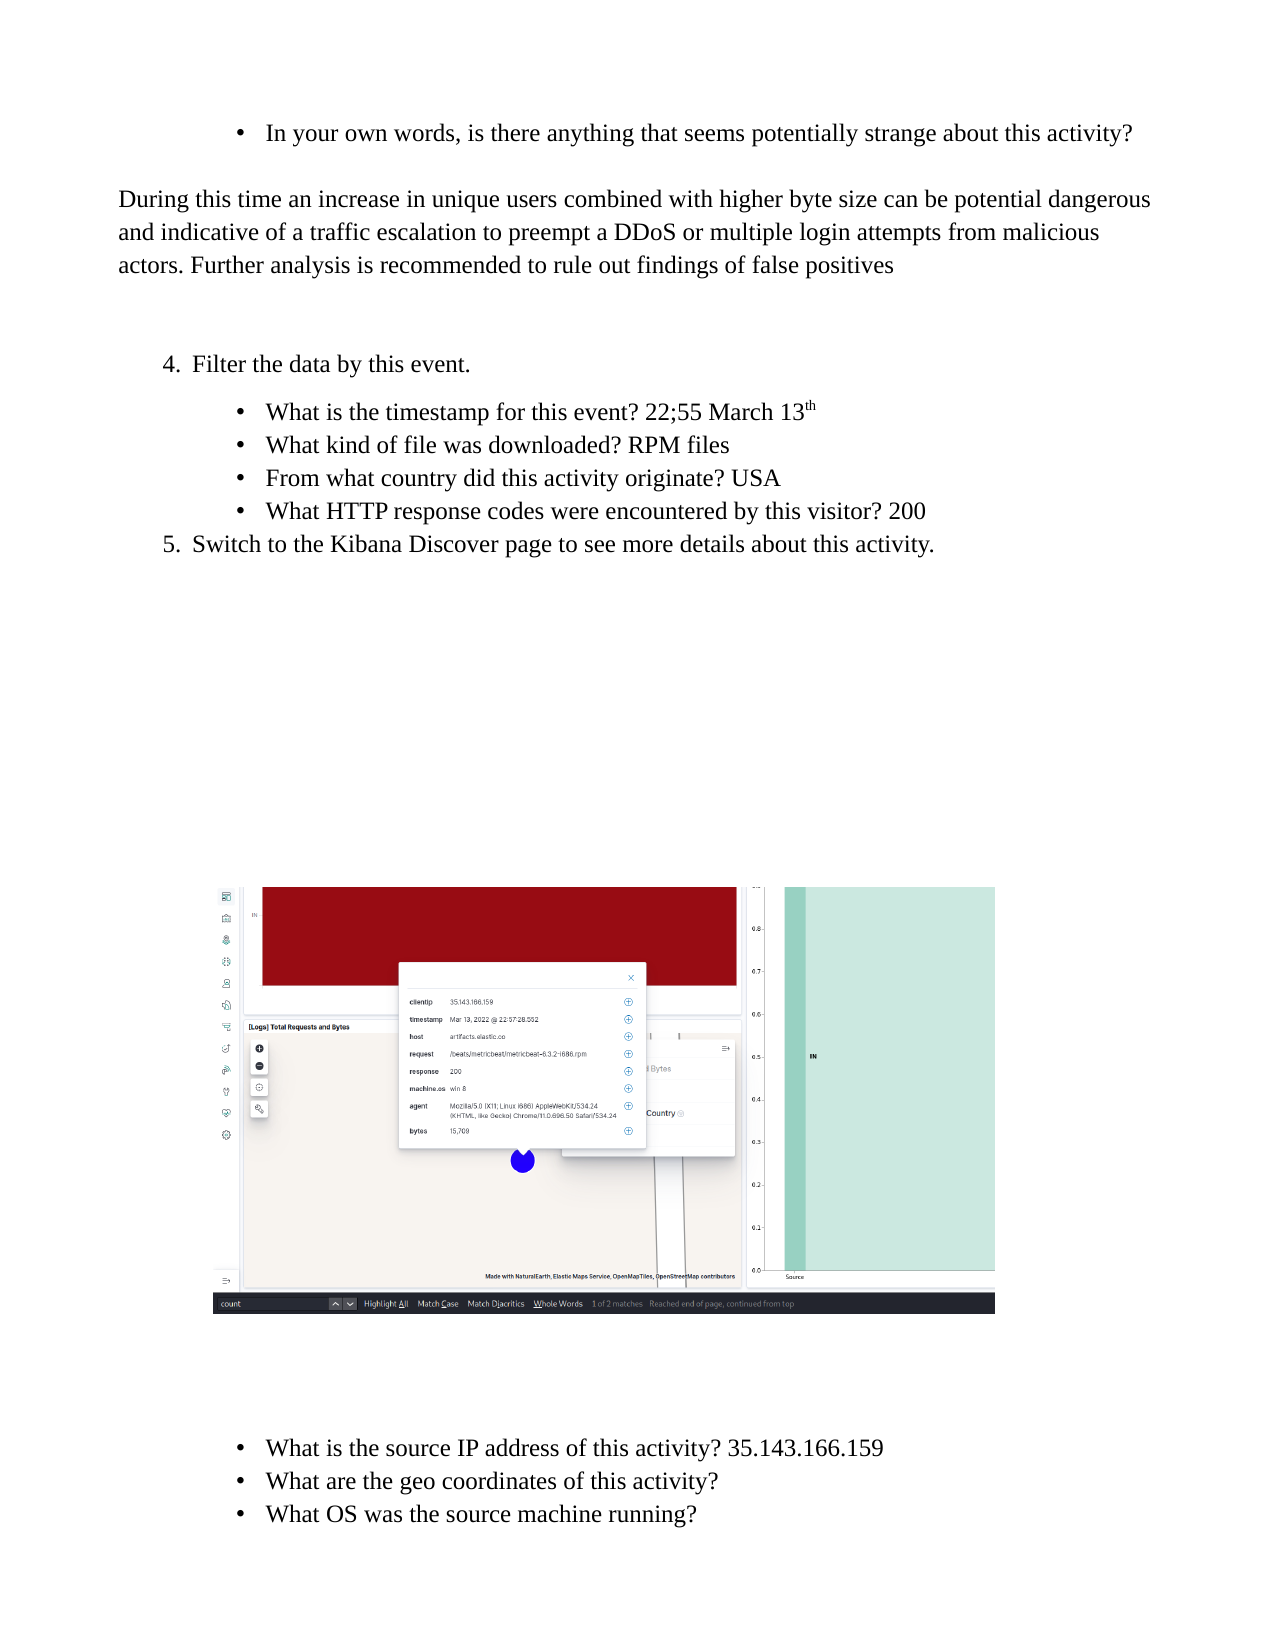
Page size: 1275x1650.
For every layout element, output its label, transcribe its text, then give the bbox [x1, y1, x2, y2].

list What are the geo coordinates of this activity? [236, 1466, 1157, 1495]
list Switch to the Kibana Discover page to see more details about this activity. [162, 529, 1157, 558]
text During this time an increase in unique users combined with higher byte size can be potential dangerous and indicative of a traffic escalation to preempt a DDoS or multiple login attempts from malicious actors. Further analysis is recommended to rule out findings of false positives [118, 184, 1157, 279]
list What kind of file was downloaded? RPM files [236, 430, 1157, 459]
list In your own words, is there anything that seems potentially strange about this activity? [236, 118, 1157, 147]
list What OS was the source machine running? [236, 1499, 1157, 1528]
list What is the timestamp for this event? 22;55 March 13th [236, 397, 1157, 426]
list From what country did this activity originate? USA [236, 463, 1157, 492]
list What HTTP response codes were encountered by this visitor? 200 [236, 496, 1157, 525]
list What is the source IP address of this activity? 35.143.166.159 [236, 1433, 1157, 1462]
list Filter the data by this event. [162, 349, 1157, 378]
